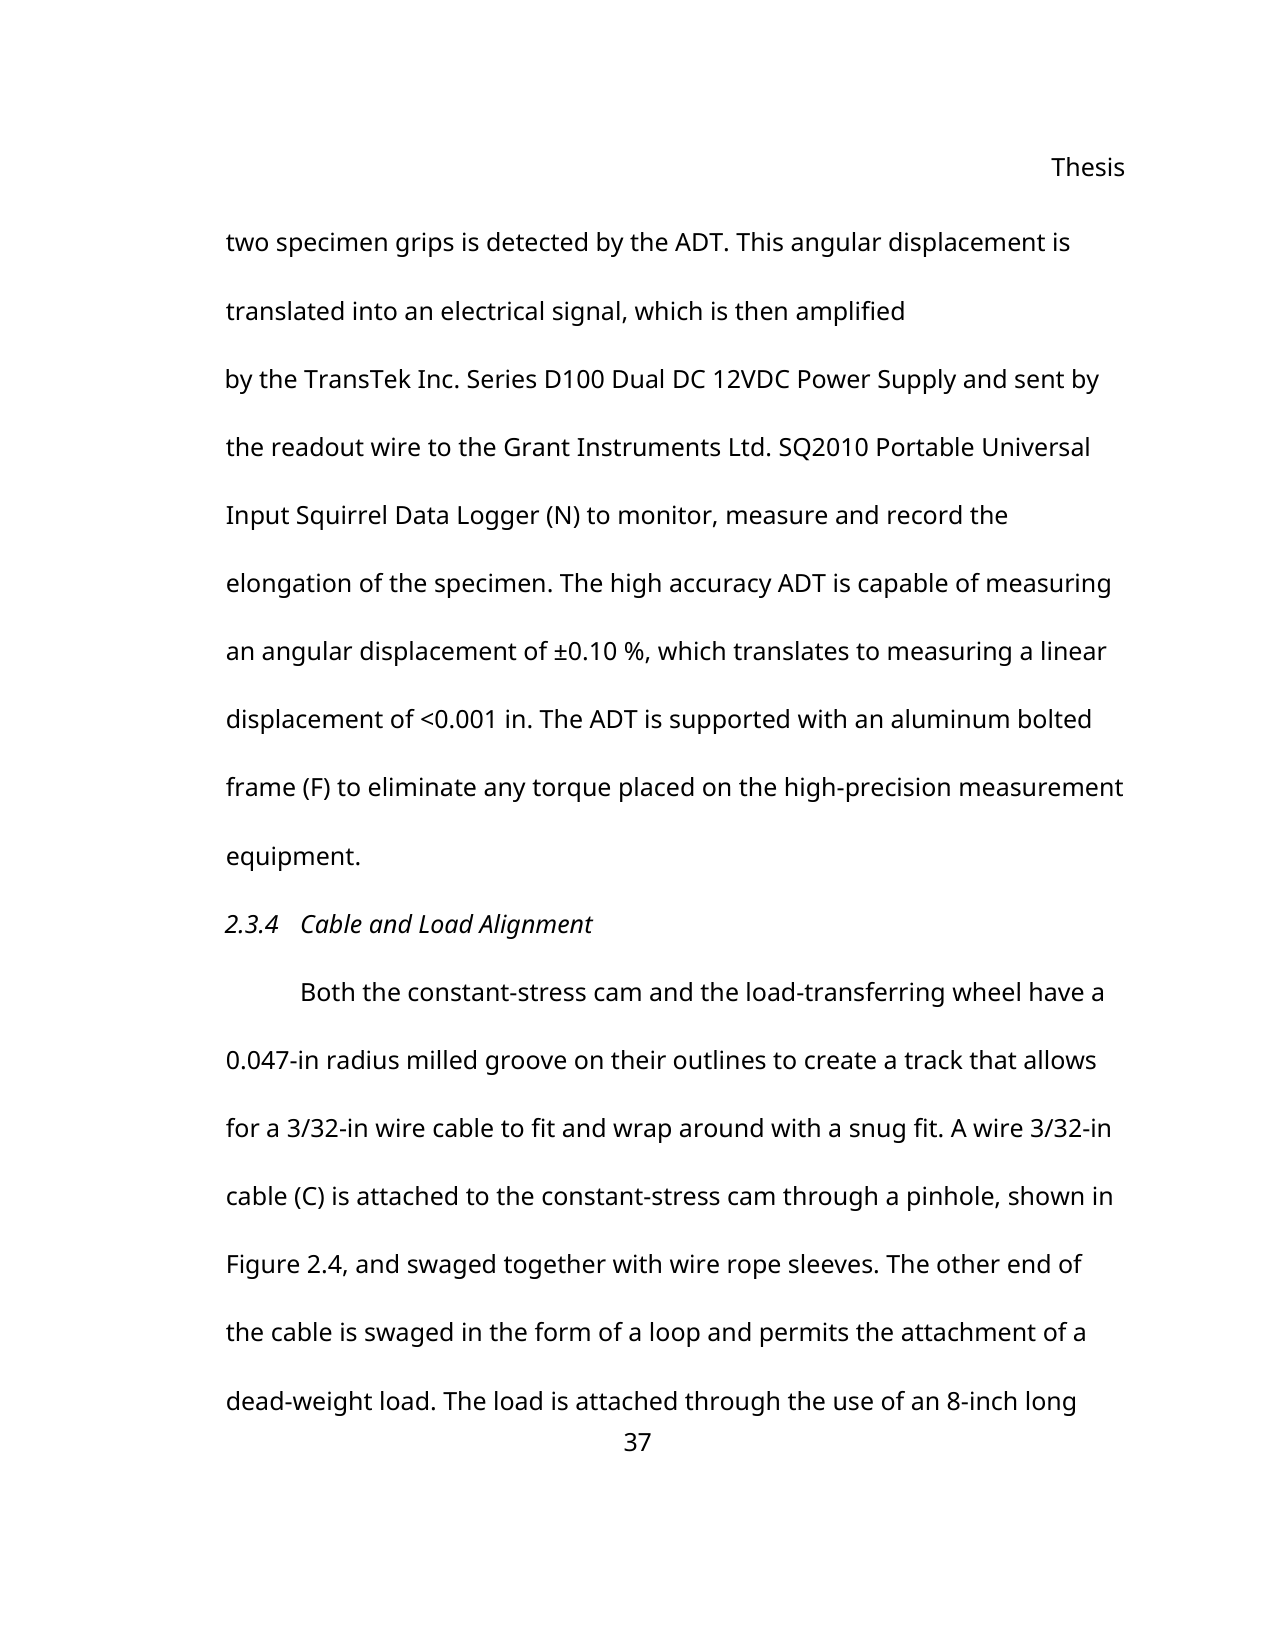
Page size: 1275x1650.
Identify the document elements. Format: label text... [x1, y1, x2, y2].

text Both the constant-stress cam and the load-transferring wheel have a 0.047-in radius milled groove on their outlines to create a track that allows for a 3/32-in wire cable to fit and wrap around with a snug fit. A wire 3/32-in cable (C) is attached to the constant-stress cam through a pinhole, shown in Figure 2.4, and swaged together with wire rope sleeves. The other end of the cable is swaged in the form of a loop and permits the attachment of a dead-weight load. The load is attached through the use of an 8-inch long [224, 974, 1125, 1417]
text two specimen grips is detected by the ADT. This angular displacement is translated into an electrical signal, which is then amplified [224, 225, 1125, 327]
text by the TransTek Inc. Series D100 Dual DC 12VDC Power Supply and sent by the readout wire to the Grant Instruments Ltd. SQ2010 Portable Universal Input Squirrel Data Logger (N) to monitor, measure and record the elongation of the specimen. The high accuracy ADT is capable of measuring an angular displacement of ±0.10 %, which translates to measuring a linear displacement of <0.001 in. The ADT is supported with an aluminum bolted frame (F) to eliminate any torque placed on the high-precision measurement equipment. [224, 361, 1125, 872]
text 2.3.4 Cable and Load Alignment [224, 906, 1125, 940]
